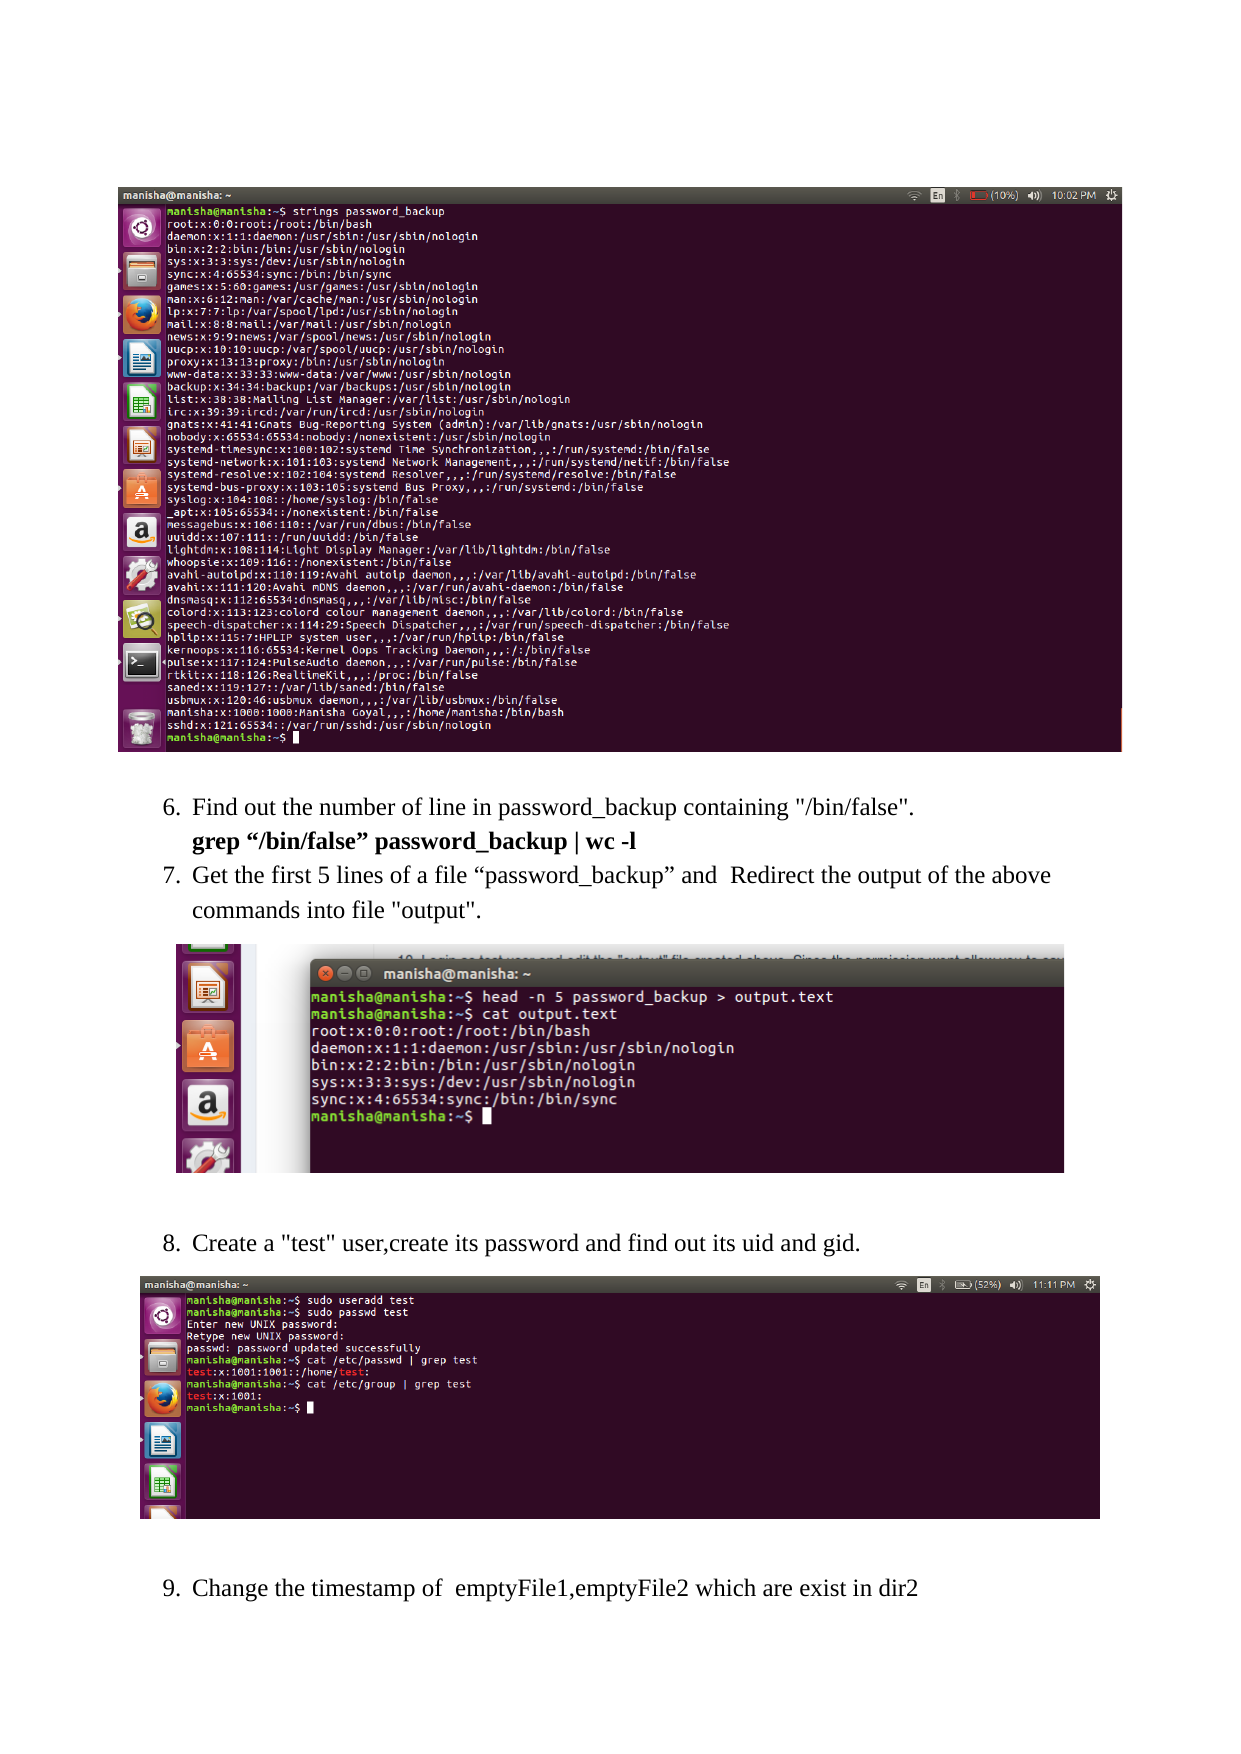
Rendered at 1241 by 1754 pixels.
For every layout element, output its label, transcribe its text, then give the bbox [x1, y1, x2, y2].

picture [140, 1276, 1100, 1519]
list Change the timestamp of emptyFile1,emptyFile2 which are exist in dir2 [162, 1573, 1122, 1602]
list Get the first 5 lines of a file “password_backup” and Redirect the output of the above commands into file "output". [162, 861, 1122, 924]
list Create a "test" user,create its password and find out its uid and gid. [162, 1228, 1122, 1256]
picture [118, 187, 1123, 752]
list Find out the number of line in password_backup containing "/bin/false". [162, 792, 1122, 820]
list grep “/bin/false” password_backup | wc -l [162, 826, 1122, 855]
picture [176, 944, 1065, 1173]
